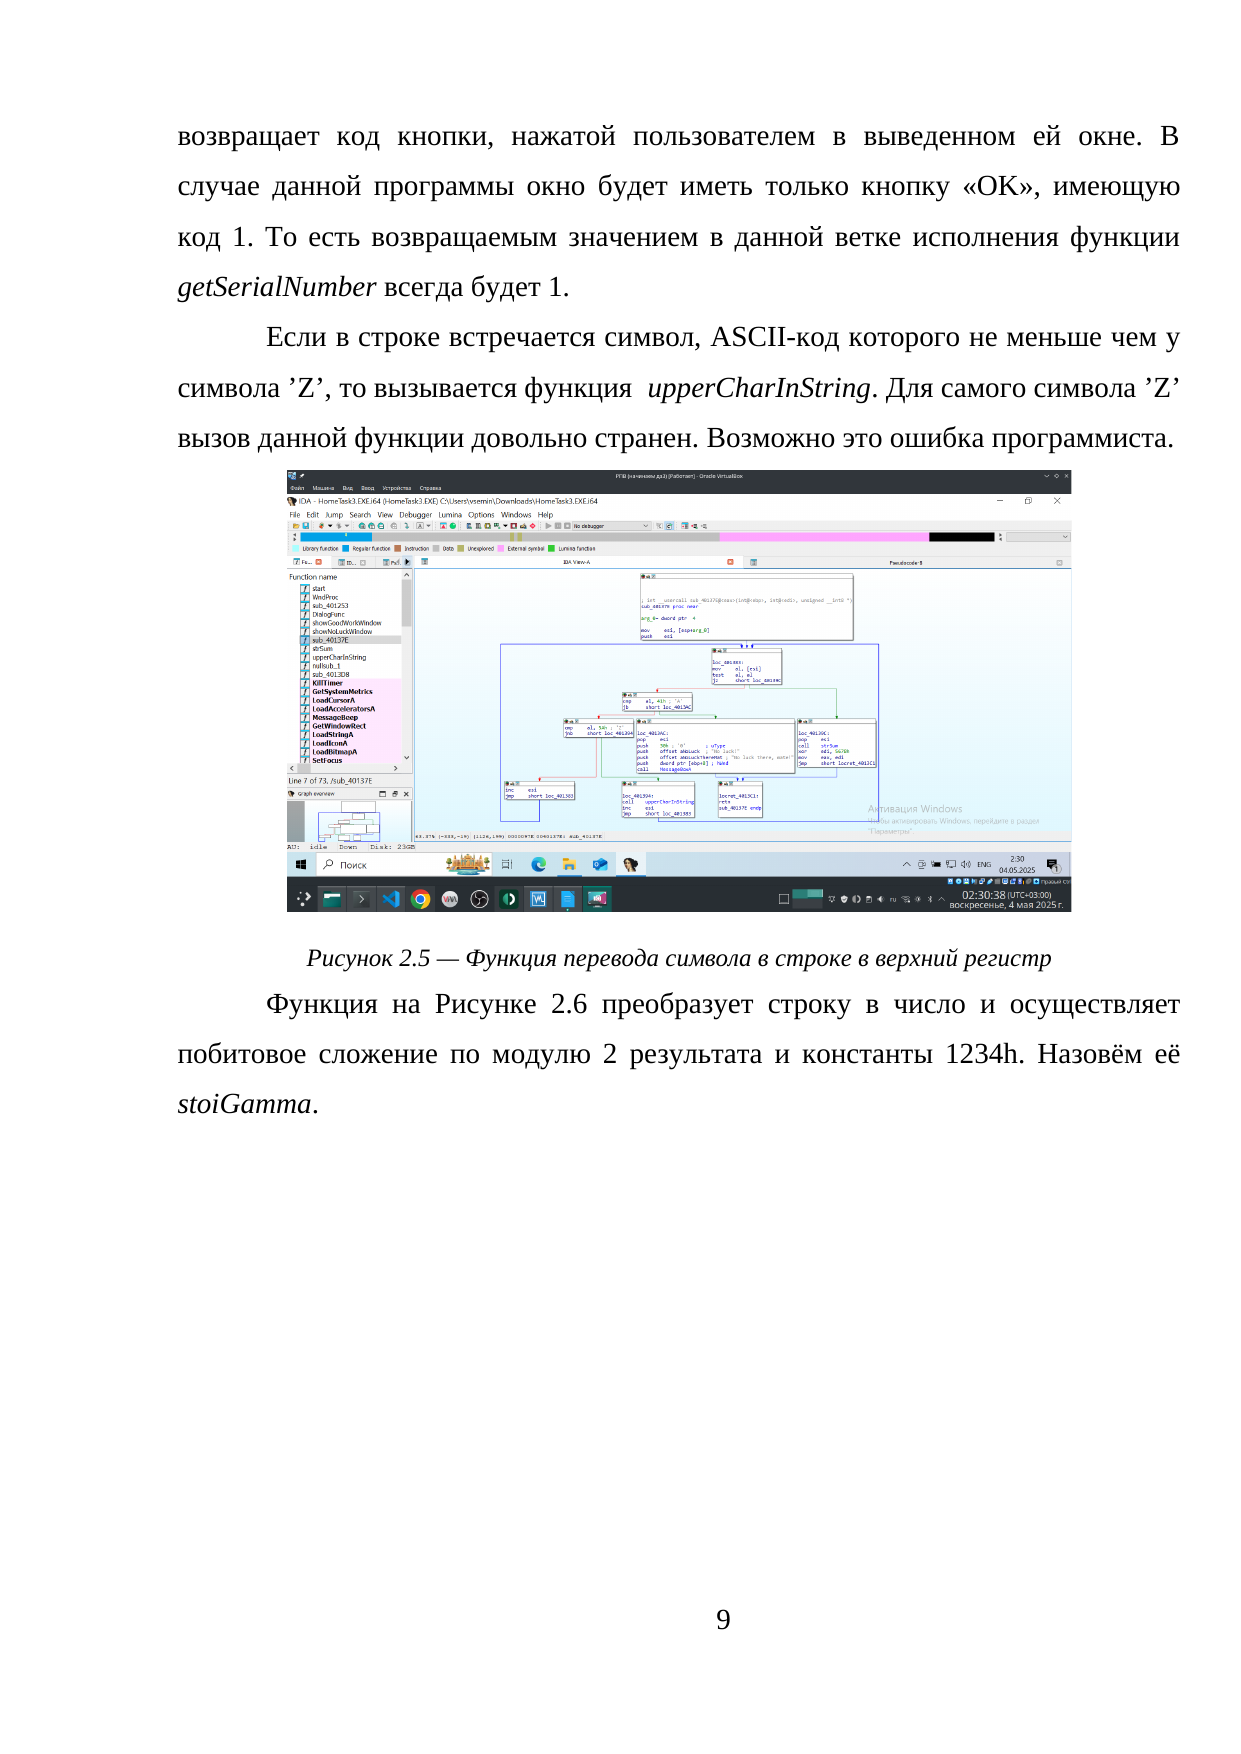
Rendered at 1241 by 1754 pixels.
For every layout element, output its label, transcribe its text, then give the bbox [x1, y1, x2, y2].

picture [287, 470, 1072, 912]
text Рисунок 2.5 — Функция перевода символа в строке в верхний регистр [177, 470, 1181, 971]
text Если в строке встречается символ, ASCII-код которого не меньше чем у символа ’Z’, то вызывается функция upperCharInString. Для самого символа ’Z’ вызов данной функции довольно странен. Возможно это ошибка программиста. [177, 319, 1181, 453]
text возвращает код кнопки, нажатой пользователем в выведенном ей окне. В случае данной программы окно будет иметь только кнопку «OK», имеющую код 1. То есть возвращаемым значением в данной ветке исполнения функции getSerialNumber всегда будет 1. [177, 118, 1181, 303]
text Функция на Рисунке 2.6 преобразует строку в число и осуществляет побитовое сложение по модулю 2 результата и константы 1234h. Назовём её stoiGamma. [177, 986, 1181, 1120]
